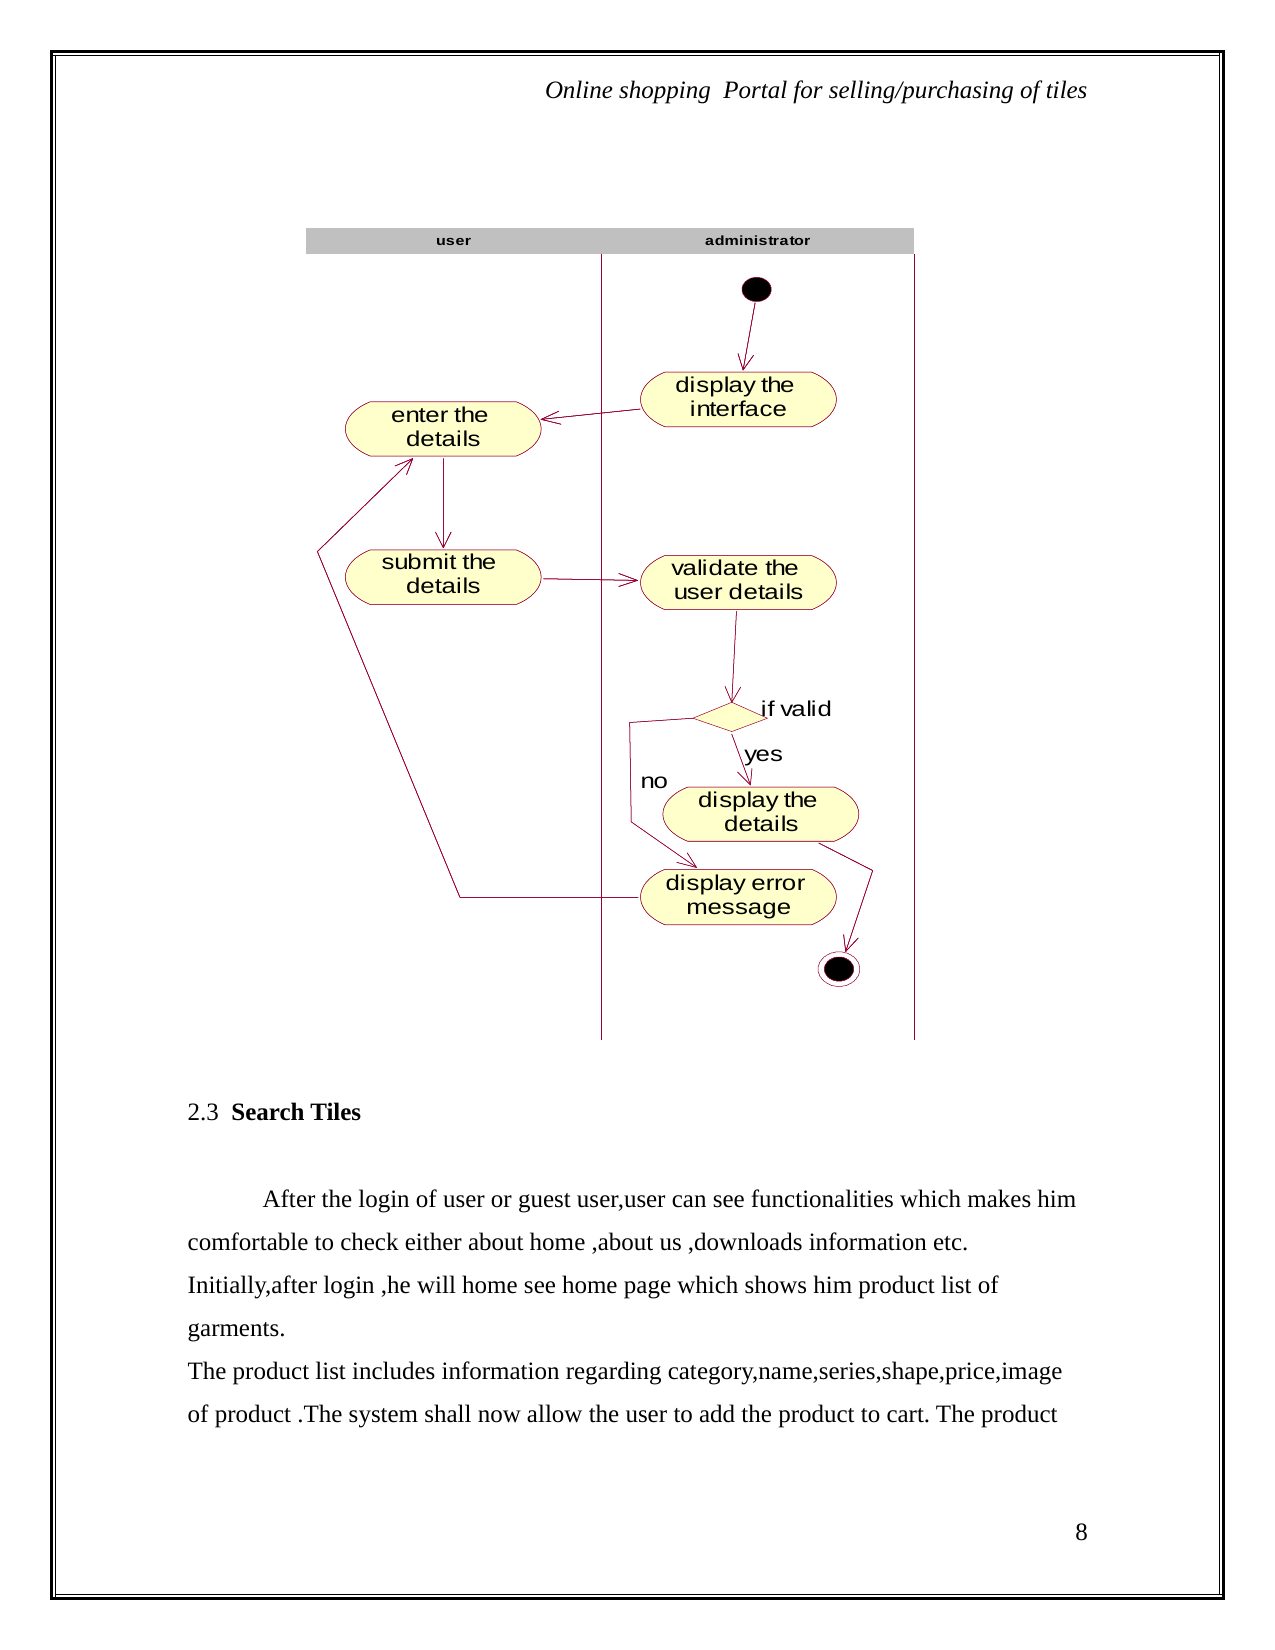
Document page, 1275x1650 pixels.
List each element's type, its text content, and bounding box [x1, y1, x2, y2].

list Search Tiles [187, 1097, 1087, 1126]
text After the login of user or guest user,user can see functionalities which makes him comfortable to check either about home ,about us ,downloads information etc. Initially,after login ,he will home see home page which shows him product list of [187, 1184, 1087, 1299]
text The product list includes information regarding category,name,series,shape,price,image of product .The system shall now allow the user to add the product to cart. The product [187, 1356, 1087, 1428]
text garments. [187, 1313, 1087, 1342]
